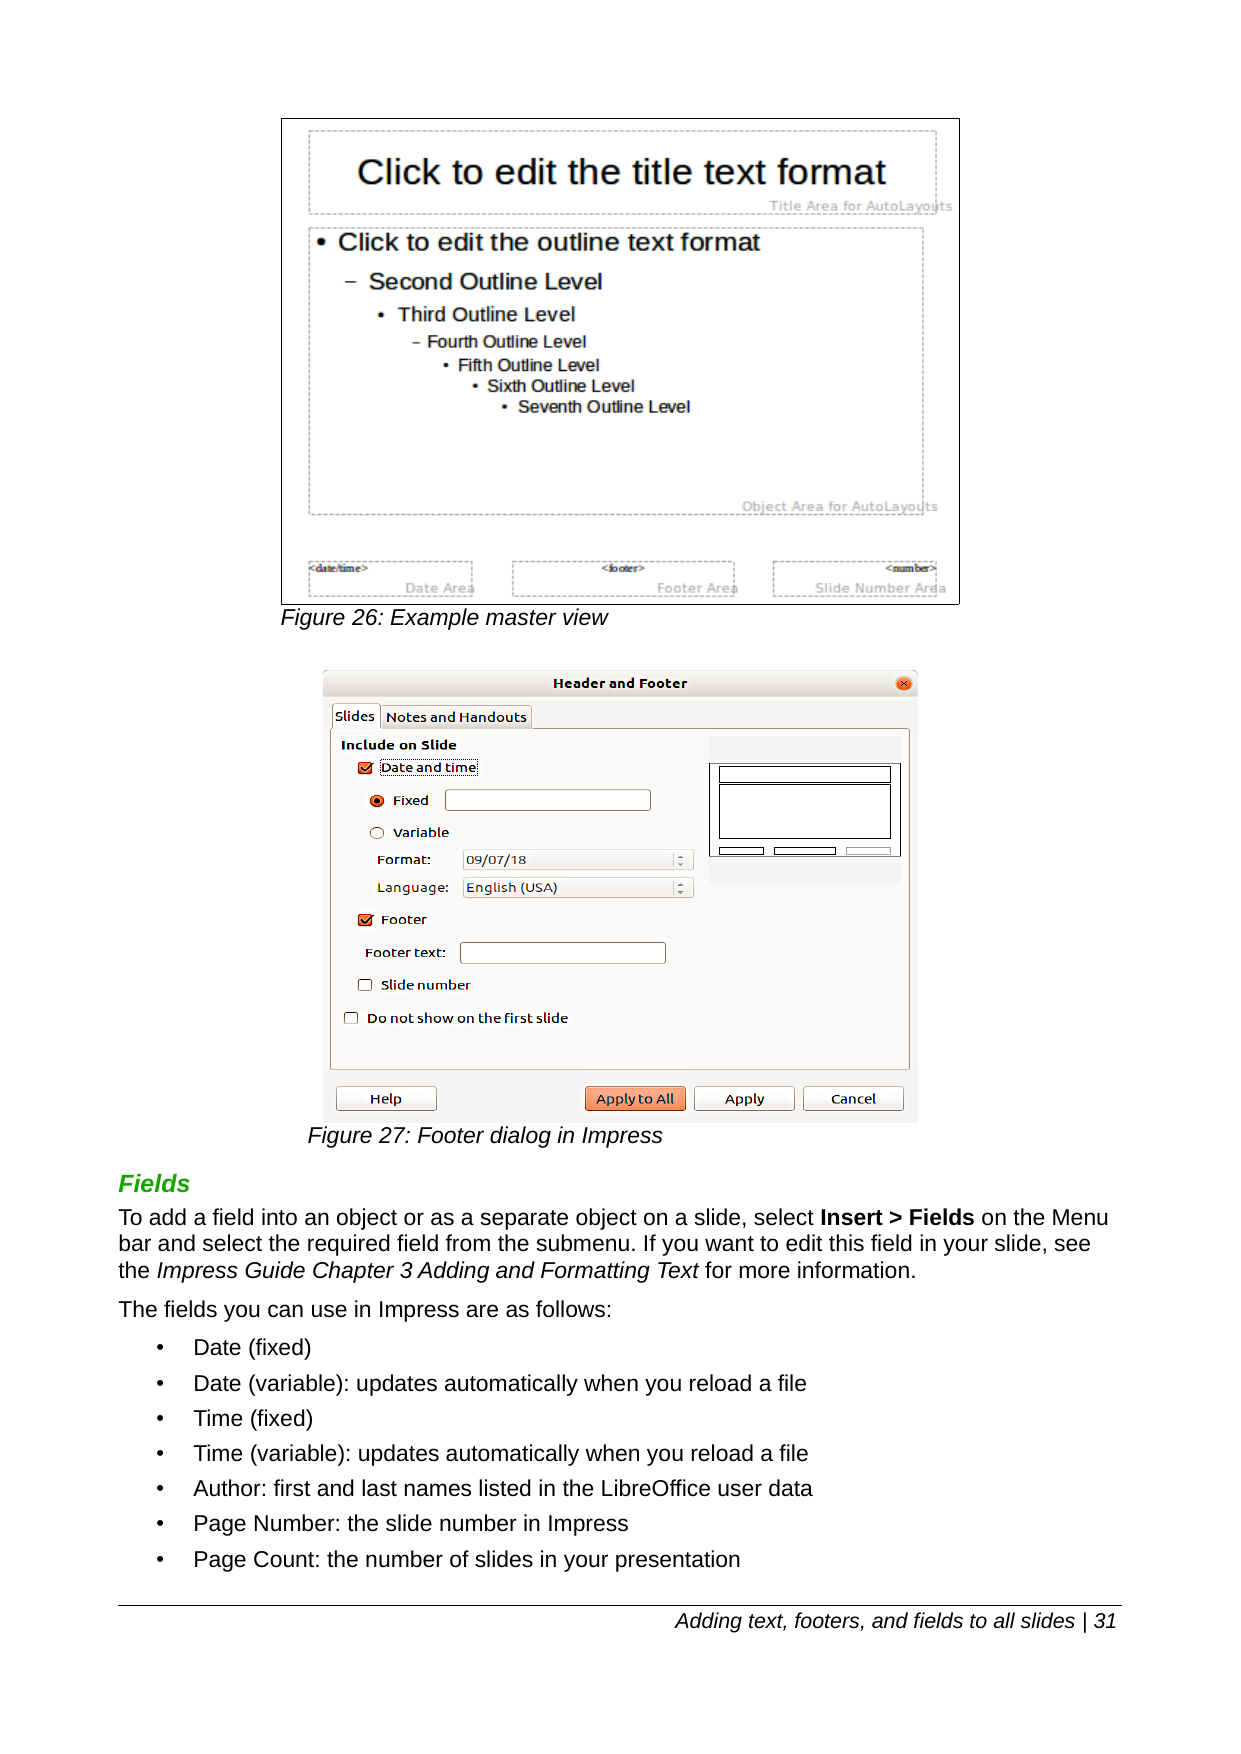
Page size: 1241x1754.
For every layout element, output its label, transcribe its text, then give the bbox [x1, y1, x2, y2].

subtitle Fields [118, 1169, 1122, 1198]
text Figure 26: Example master view [280, 118, 960, 631]
list Page Number: the slide number in Impress [156, 1510, 1122, 1537]
list Time (variable): updates automatically when you reload a file [156, 1440, 1122, 1466]
list Date (variable): updates automatically when you reload a file [156, 1369, 1122, 1396]
picture [282, 119, 959, 604]
text To add a field into an object or as a separate object on a slide, select Insert > Fields on the Menu bar and select the required field from the submenu. If you want to edit this field in your slide, see the Impress Guide Chapter 3 Adding and Formatting Text for more information. [118, 1204, 1122, 1283]
list Time (fixed) [156, 1405, 1122, 1431]
list Date (fixed) [156, 1334, 1122, 1361]
text Figure 27: Footer dialog in Impress [307, 670, 933, 1149]
picture [322, 670, 918, 1123]
list Page Count: the number of slides in your presentation [156, 1546, 1122, 1572]
list Author: first and last names listed in the LibreOffice user data [156, 1475, 1122, 1502]
list The fields you can use in Impress are as follows: [118, 1296, 1122, 1322]
